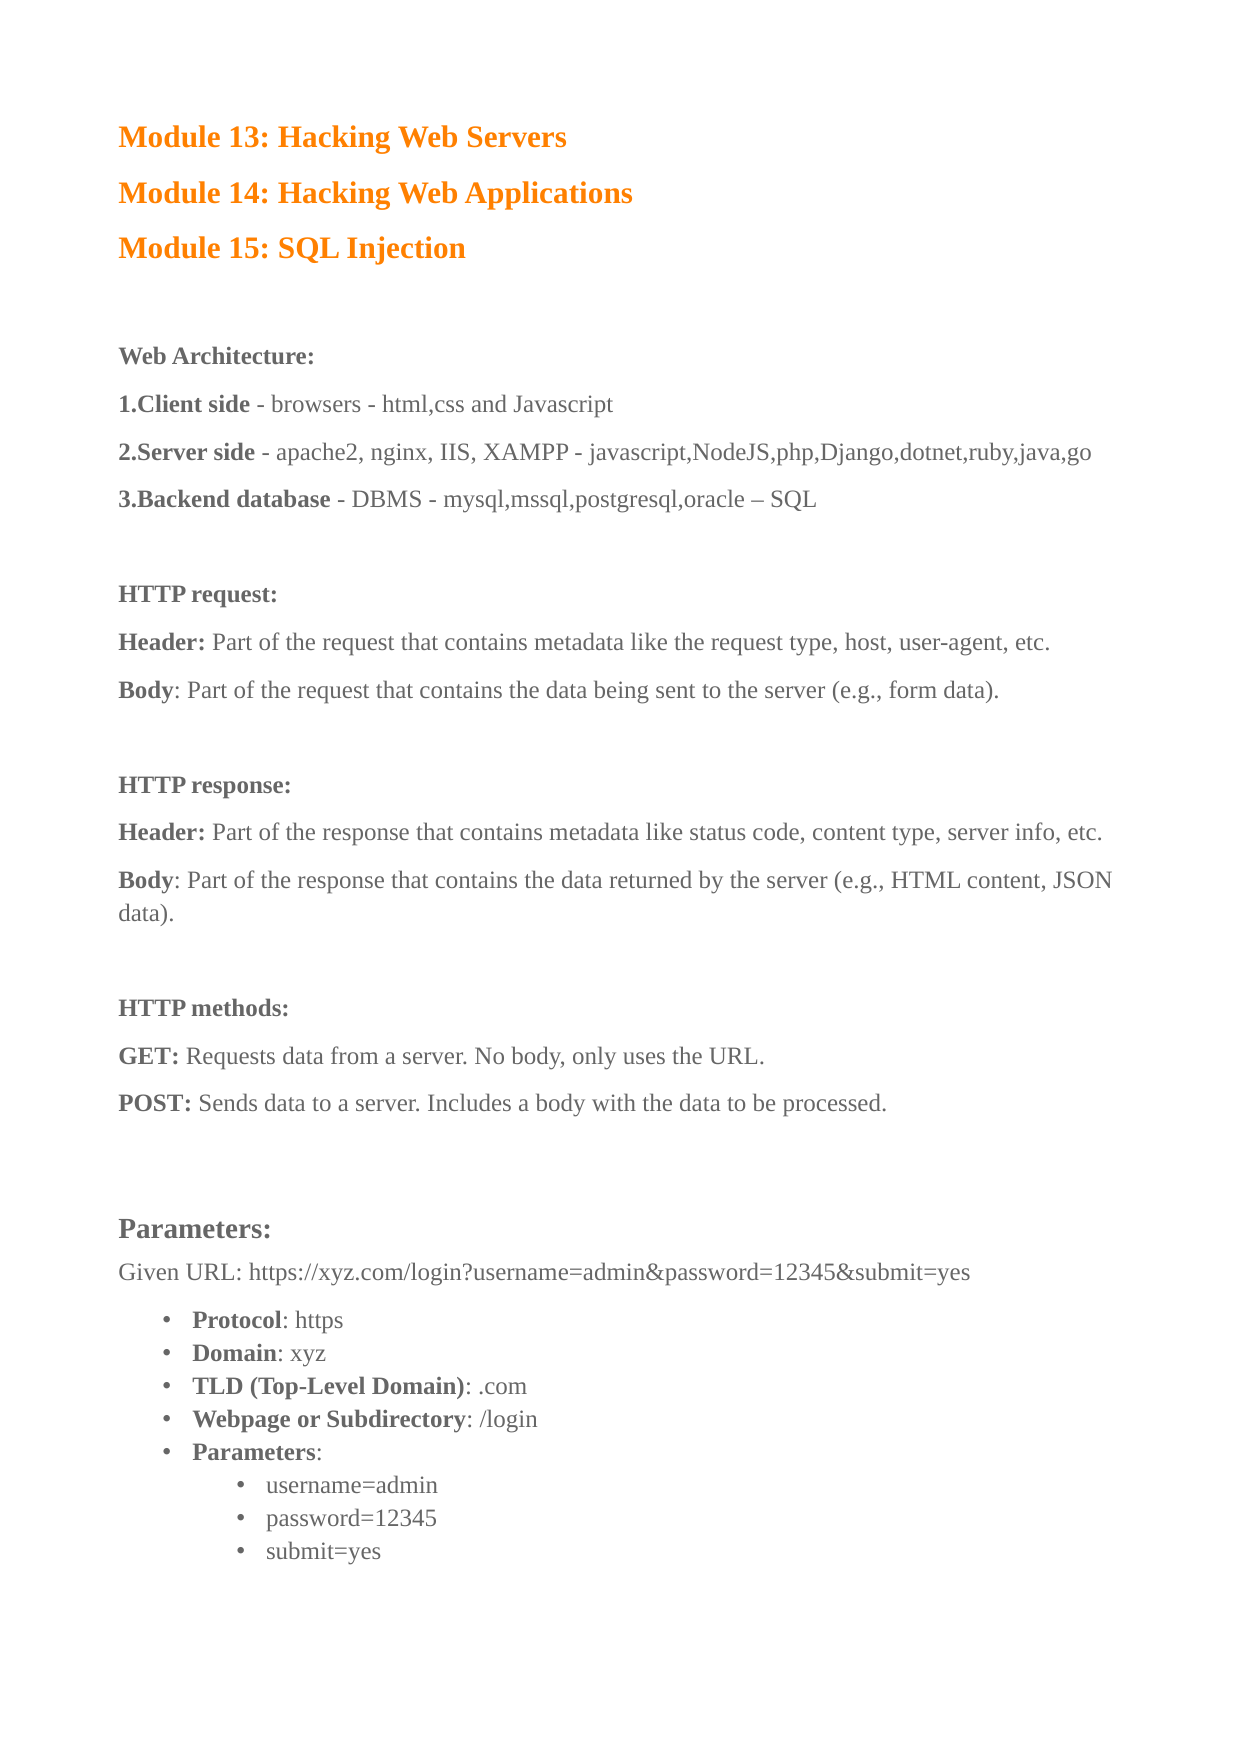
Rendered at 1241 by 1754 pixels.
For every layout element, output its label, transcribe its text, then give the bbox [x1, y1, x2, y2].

text 1.Client side - browsers - html,css and Javascript [118, 389, 1122, 418]
list username=admin [236, 1470, 1122, 1499]
list Domain: xyz [162, 1338, 1122, 1367]
list Parameters: [162, 1437, 1122, 1466]
list submit=yes [236, 1536, 1122, 1565]
text Module 14: Hacking Web Applications [118, 174, 1122, 210]
text Body: Part of the response that contains the data returned by the server (e.g., HTML content, JSON data). [118, 865, 1122, 927]
text 3.Backend database - DBMS - mysql,mssql,postgresql,oracle – SQL [118, 484, 1122, 513]
text 2.Server side - apache2, nginx, IIS, XAMPP - javascript,NodeJS,php,Django,dotnet,ruby,java,go [118, 437, 1122, 465]
text Web Architecture: [118, 341, 1122, 370]
text POST: Sends data to a server. Includes a body with the data to be processed. [118, 1088, 1122, 1117]
list TLD (Top-Level Domain): .com [162, 1371, 1122, 1400]
subtitle Parameters: [118, 1211, 1122, 1245]
text Module 15: SQL Injection [118, 230, 1122, 266]
text Module 13: Hacking Web Servers [118, 118, 1122, 154]
text GET: Requests data from a server. No body, only uses the URL. [118, 1041, 1122, 1070]
text Given URL: https://xyz.com/login?username=admin&password=12345&submit=yes [118, 1257, 1122, 1286]
list password=12345 [236, 1503, 1122, 1532]
text Header: Part of the response that contains metadata like status code, content type, server info, etc. [118, 817, 1122, 846]
list Webpage or Subdirectory: /login [162, 1404, 1122, 1433]
text HTTP methods: [118, 993, 1122, 1022]
text HTTP request: [118, 579, 1122, 608]
text HTTP response: [118, 770, 1122, 799]
text Body: Part of the request that contains the data being sent to the server (e.g., form data). [118, 675, 1122, 703]
text Header: Part of the request that contains metadata like the request type, host, user-agent, etc. [118, 627, 1122, 656]
list Protocol: https [162, 1305, 1122, 1334]
